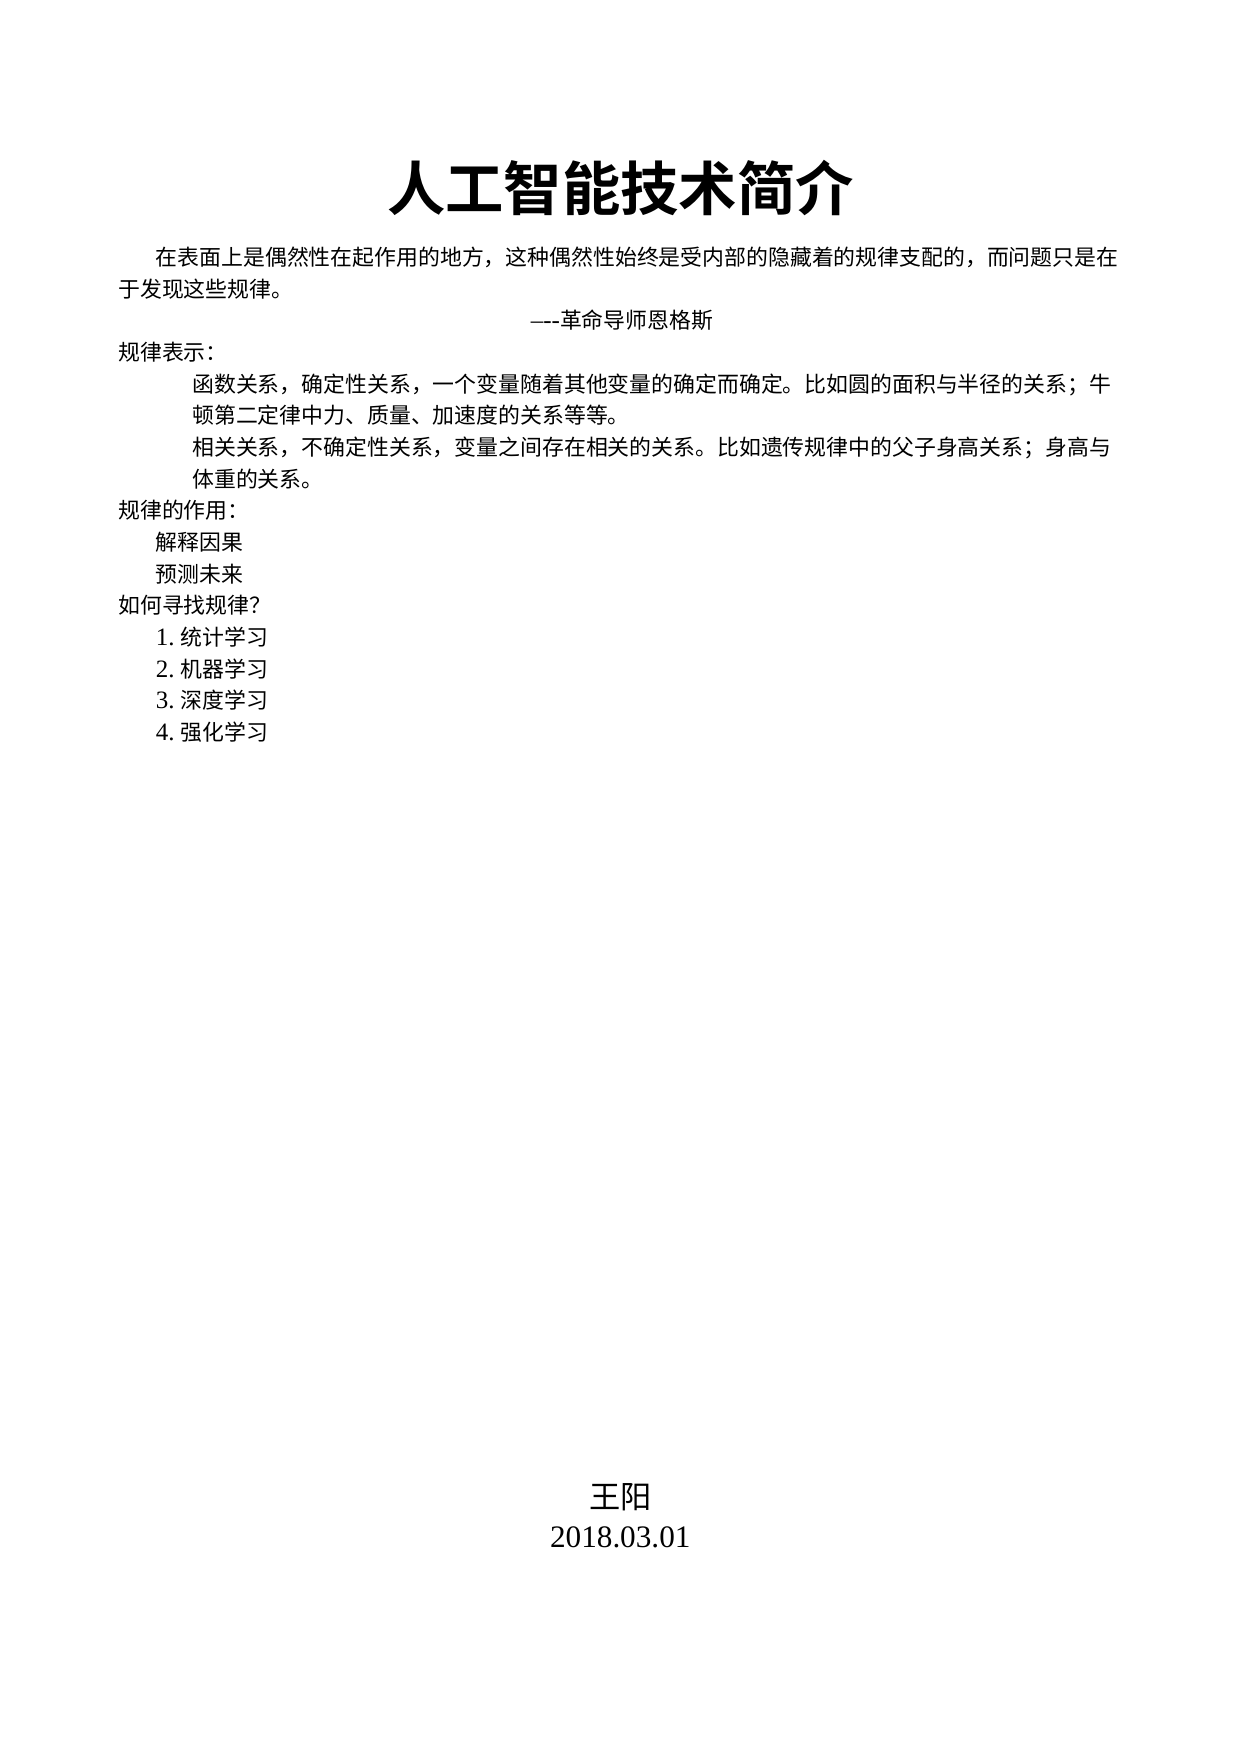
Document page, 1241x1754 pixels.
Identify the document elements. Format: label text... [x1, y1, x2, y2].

text 如何寻找规律？ [118, 588, 1122, 620]
text 3. 深度学习 [118, 683, 1122, 715]
text –--革命导师恩格斯 [118, 303, 1122, 335]
text 相关关系，不确定性关系，变量之间存在相关的关系。比如遗传规律中的父子身高关系；身高与体重的关系。 [192, 430, 1122, 493]
text 1. 统计学习 [118, 620, 1122, 652]
text 4. 强化学习 [118, 715, 1122, 747]
text 函数关系，确定性关系，一个变量随着其他变量的确定而确定。比如圆的面积与半径的关系；牛顿第二定律中力、质量、加速度的关系等等。 [192, 367, 1122, 430]
text 规律表示： [118, 335, 1122, 367]
text 预测未来 [118, 557, 1122, 588]
text 解释因果 [118, 525, 1122, 557]
text 王阳 [118, 1473, 1122, 1518]
title 人工智能技术简介 [118, 143, 1122, 228]
text 2018.03.01 [118, 1518, 1122, 1554]
text 2. 机器学习 [118, 652, 1122, 683]
text 规律的作用： [118, 493, 1122, 525]
text 在表面上是偶然性在起作用的地方，这种偶然性始终是受内部的隐藏着的规律支配的，而问题只是在于发现这些规律。 [118, 240, 1122, 303]
